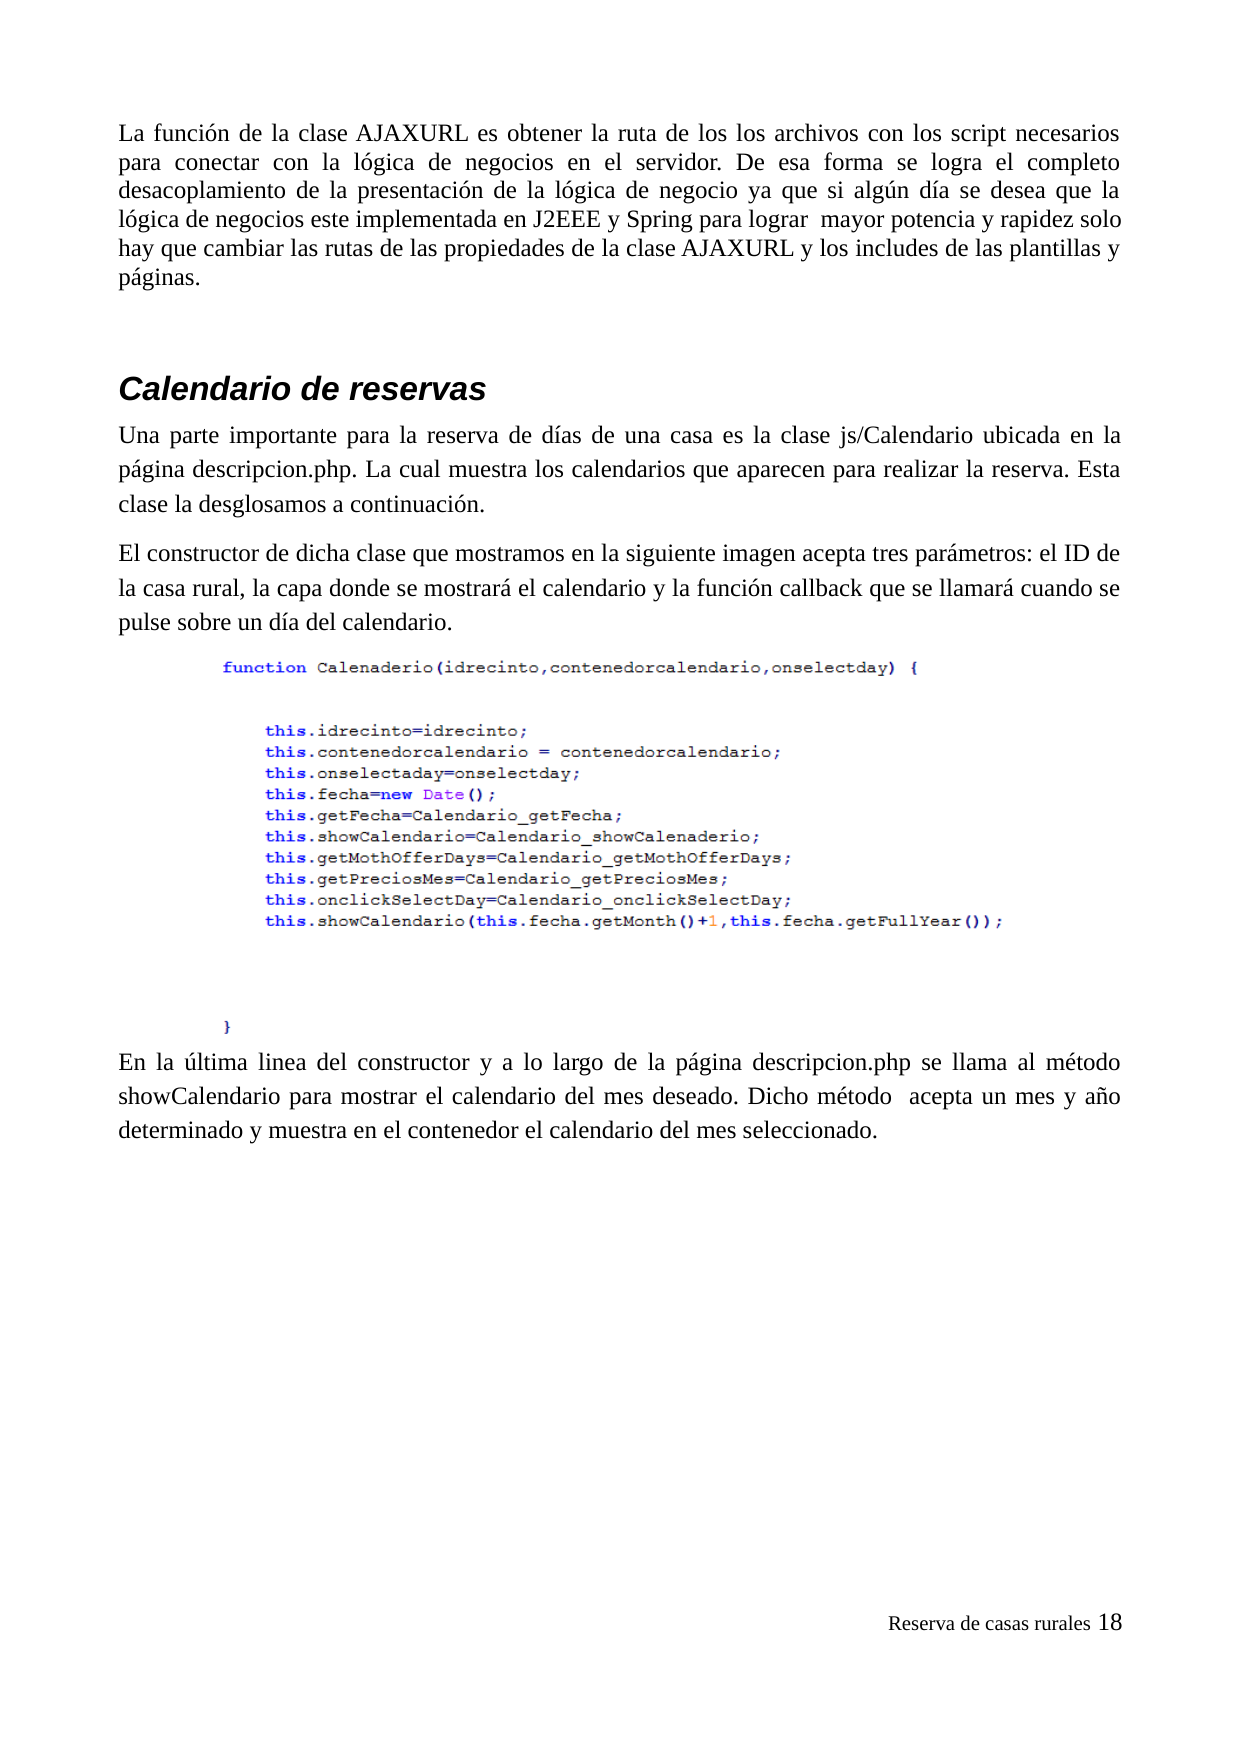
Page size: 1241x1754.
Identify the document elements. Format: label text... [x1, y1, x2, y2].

text Una parte importante para la reserva de días de una casa es la clase js/Calendario ubicada en la página descripcion.php. La cual muestra los calendarios que aparecen para realizar la reserva. Esta clase la desglosamos a continuación. [118, 420, 1122, 518]
text La función de la clase AJAXURL es obtener la ruta de los los archivos con los script necesarios para conectar con la lógica de negocios en el servidor. De esa forma se logra el completo desacoplamiento de la presentación de la lógica de negocio ya que si algún día se desea que la lógica de negocios este implementada en J2EEE y Spring para lograr mayor potencia y rapidez solo hay que cambiar las rutas de las propiedades de la clase AJAXURL y los includes de las plantillas y páginas. [118, 118, 1122, 291]
picture [222, 656, 1018, 1041]
text El constructor de dicha clase que mostramos en la siguiente imagen acepta tres parámetros: el ID de la casa rural, la capa donde se mostrará el calendario y la función callback que se llamará cuando se pulse sobre un día del calendario. [118, 538, 1122, 636]
text En la última linea del constructor y a lo largo de la página descripcion.php se llama al método showCalendario para mostrar el calendario del mes deseado. Dicho método acepta un mes y año determinado y muestra en el contenedor el calendario del mes seleccionado. [118, 656, 1122, 1144]
subtitle Calendario de reservas [118, 369, 1122, 408]
